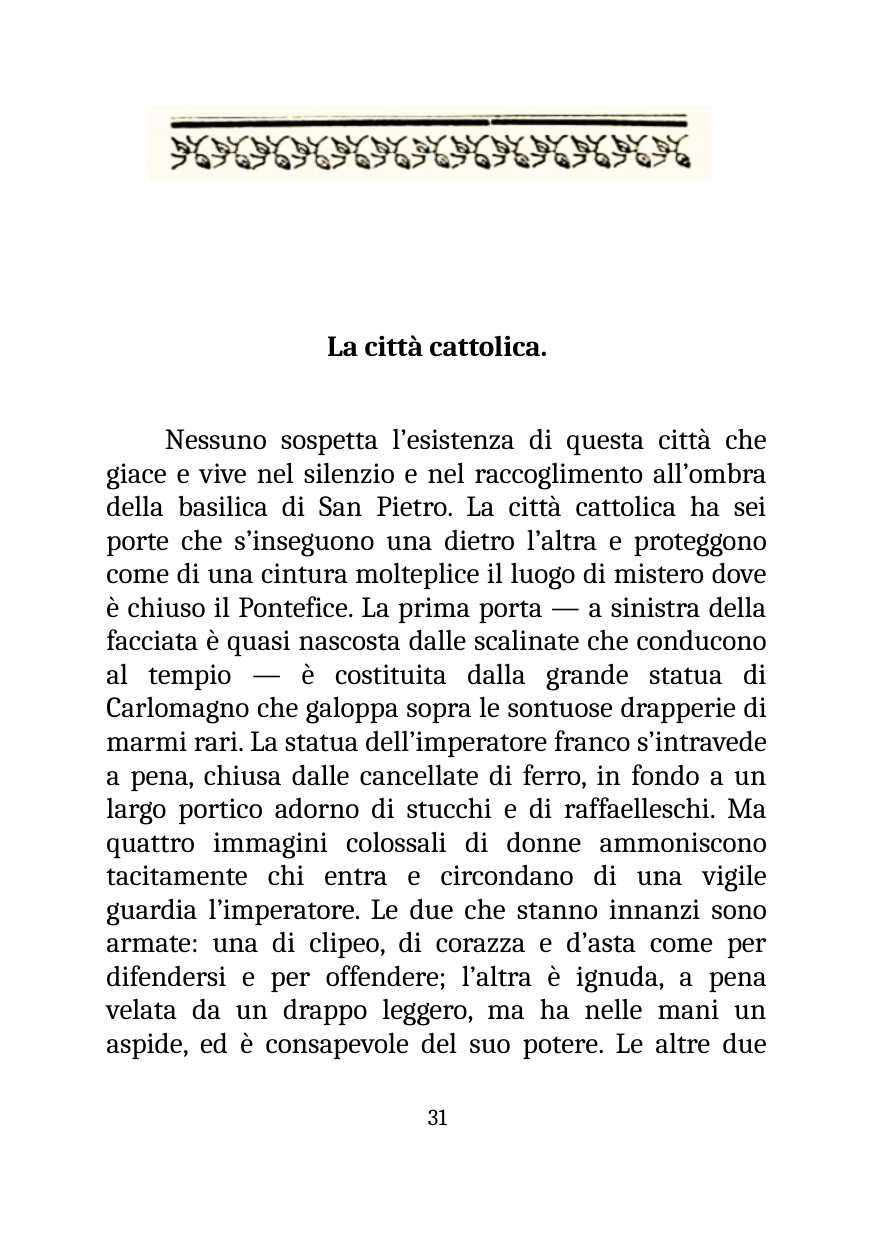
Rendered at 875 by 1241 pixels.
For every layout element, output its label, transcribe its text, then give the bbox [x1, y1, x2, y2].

subtitle La città cattolica. [106, 331, 768, 364]
picture [147, 106, 713, 181]
text Nessuno sospetta l’esistenza di questa città che giace e vive nel silenzio e nel raccoglimento all’ombra della basilica di San Pietro. La città cattolica ha sei porte che s’inseguono una dietro l’altra e proteggono come di una cintura molteplice il luogo di mistero dove è chiuso il Pontefice. La prima porta — a sinistra della facciata è quasi nascosta dalle scalinate che conducono al tempio — è costituita dalla grande statua di Carlomagno che galoppa sopra le sontuose drapperie di marmi rari. La statua dell’imperatore franco s’intravede a pena, chiusa dalle cancellate di ferro, in fondo a un largo portico adorno di stucchi e di raffaelleschi. Ma quattro immagini colossali di donne ammoniscono tacitamente chi entra e circondano di una vigile guardia l’imperatore. Le due che stanno innanzi sono armate: una di clipeo, di corazza e d’asta come per difendersi e per offendere; l’altra è ignuda, a pena velata da un drappo leggero, ma ha nelle mani un aspide, ed è consapevole del suo potere. Le altre due [106, 423, 768, 1061]
